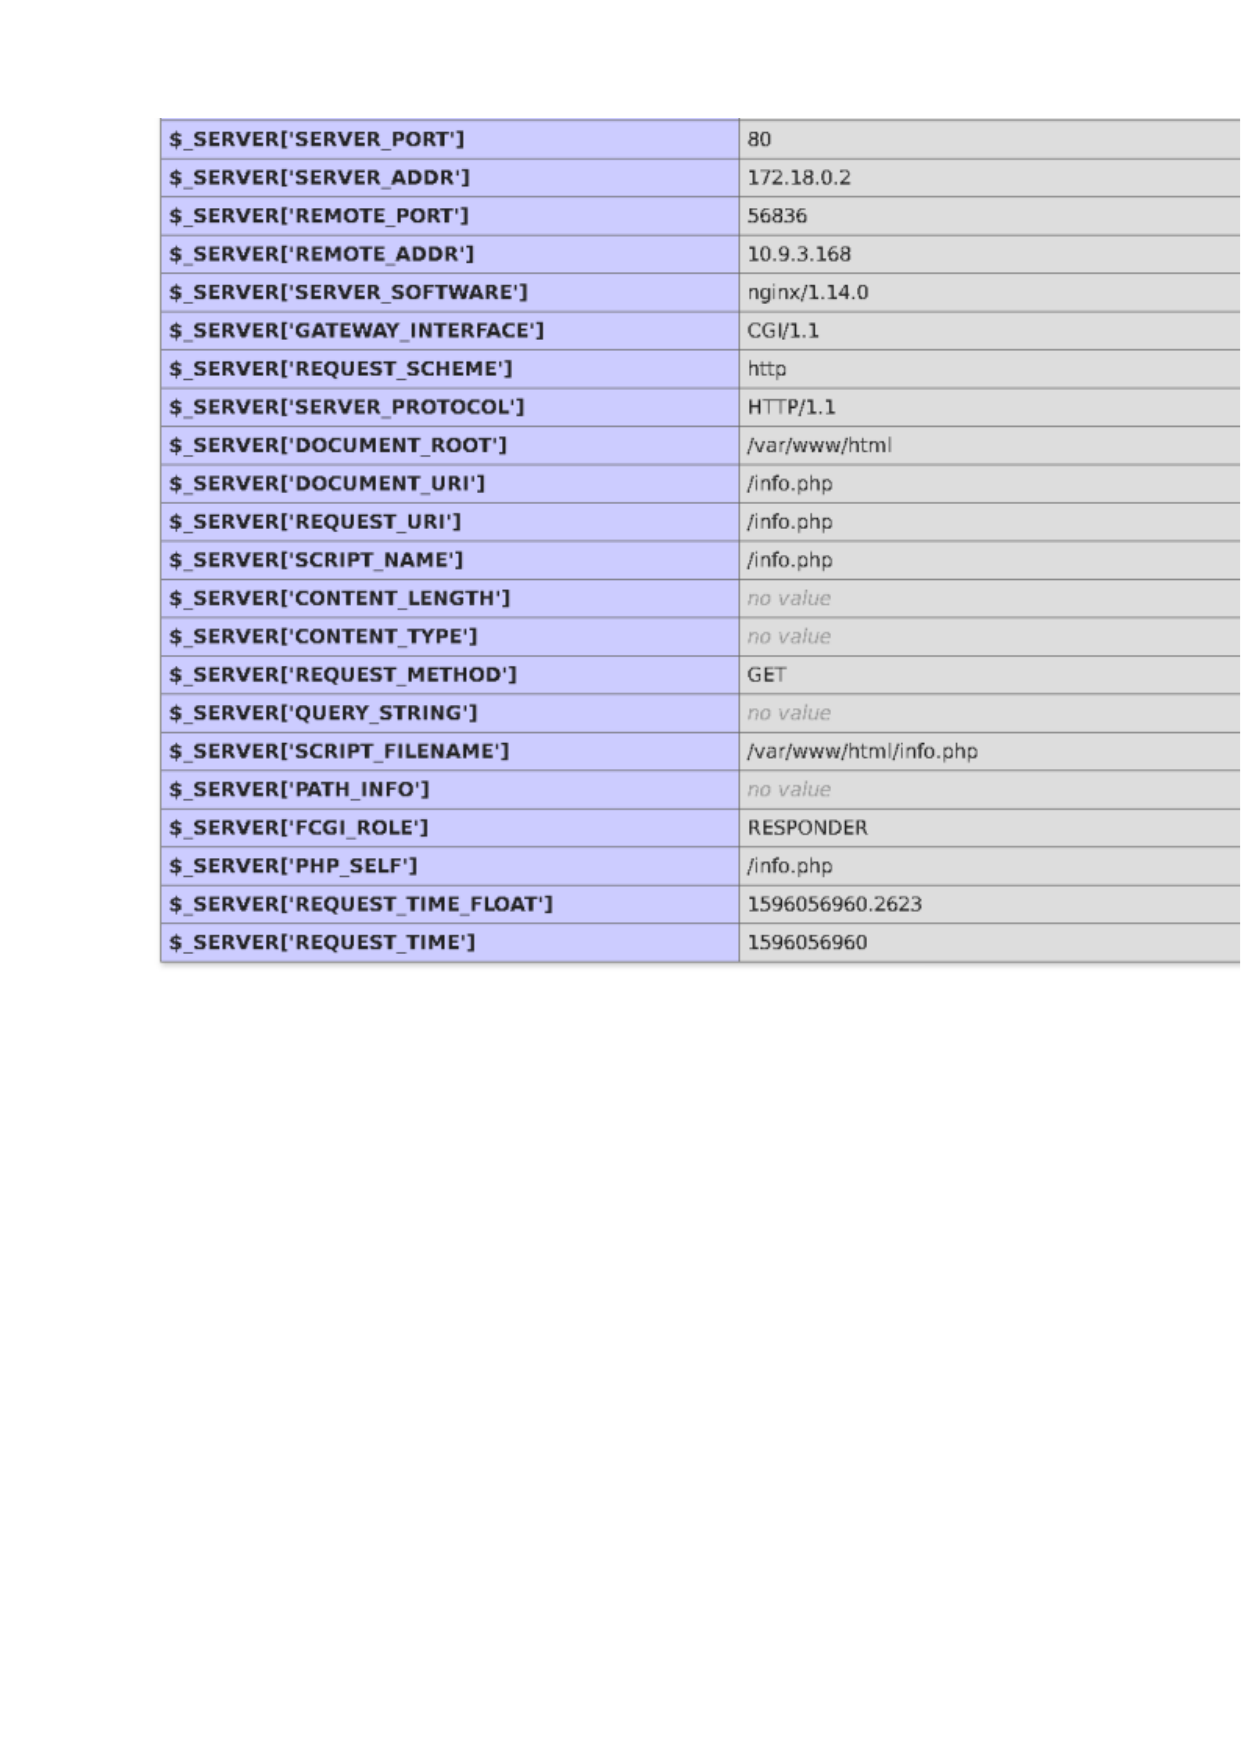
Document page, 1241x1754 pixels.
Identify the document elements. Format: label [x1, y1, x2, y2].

picture [118, 118, 1241, 979]
